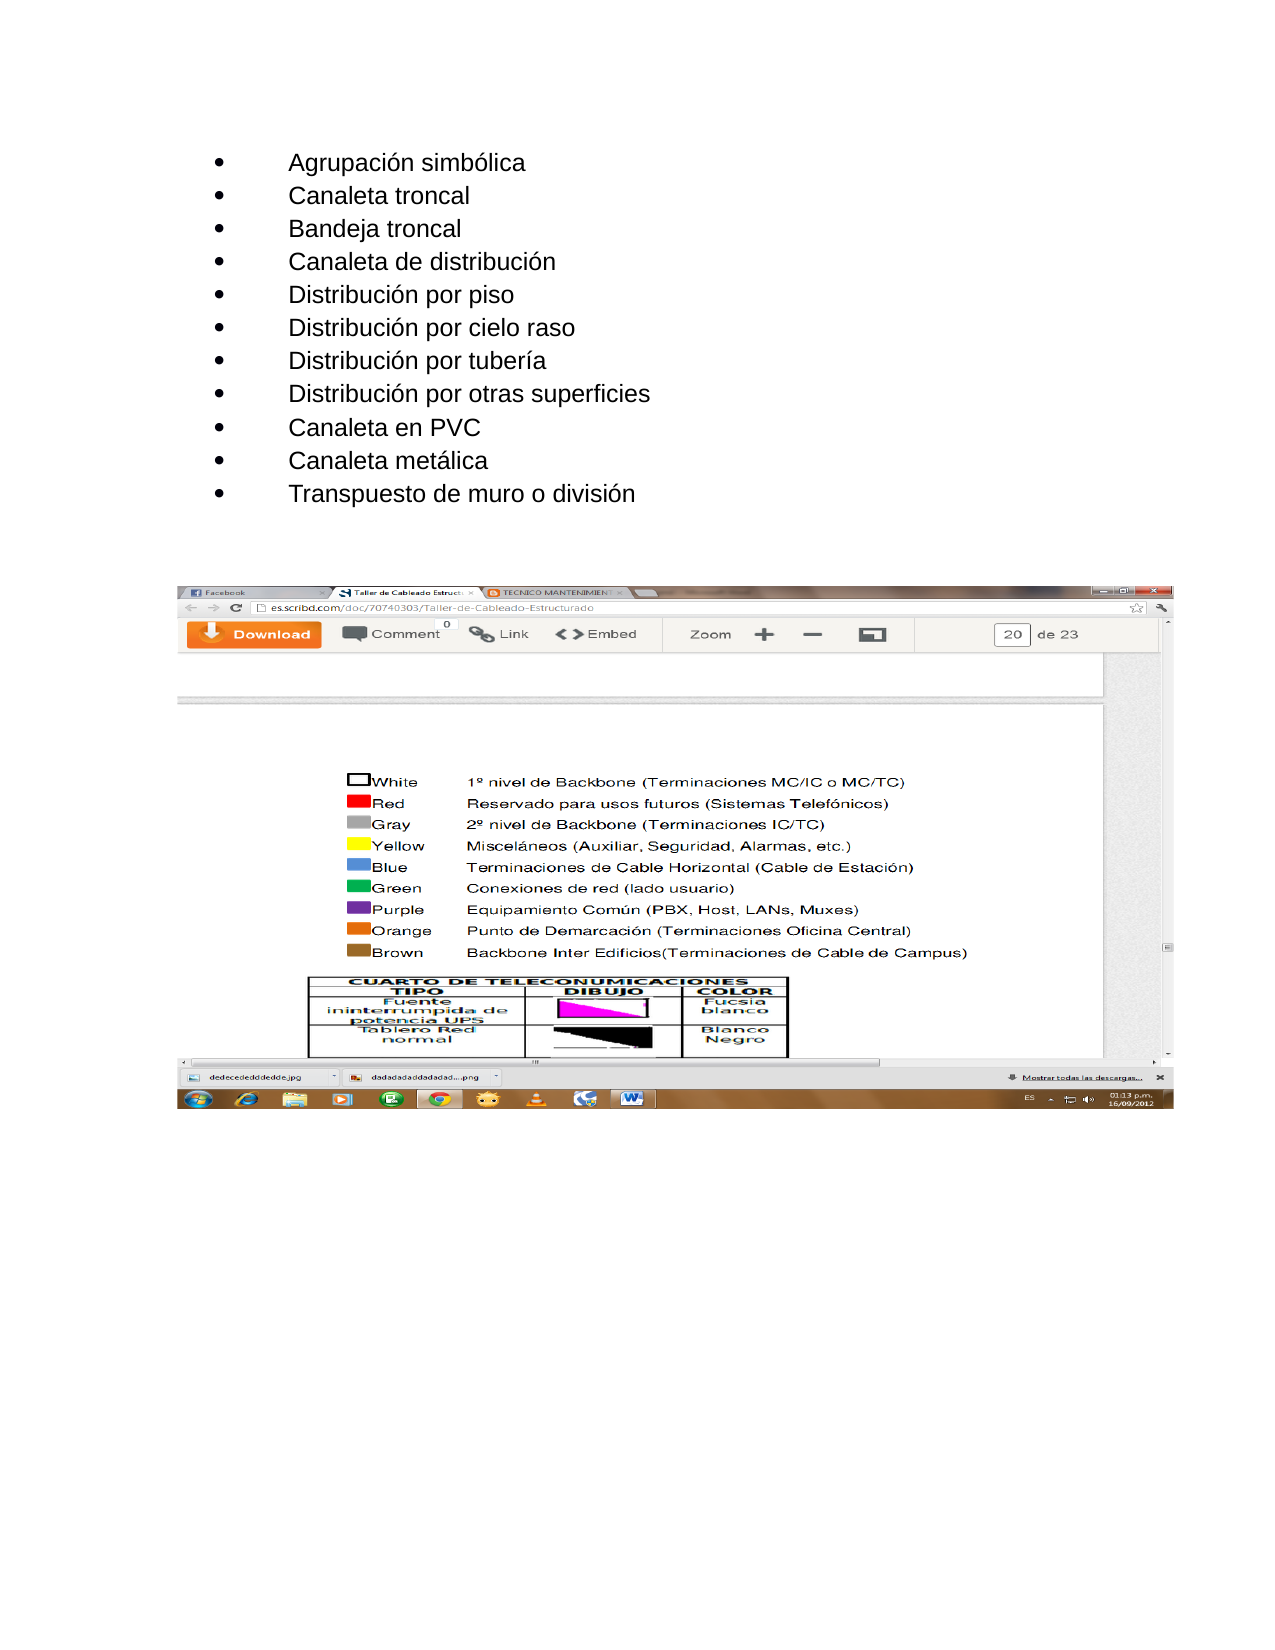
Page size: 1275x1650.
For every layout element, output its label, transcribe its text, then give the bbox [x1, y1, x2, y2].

list Transpuesto de muro o división [215, 479, 1098, 508]
list Canaleta en PVC [215, 413, 1098, 441]
list Canaleta troncal [215, 181, 1098, 209]
list Canaleta de distribución [215, 247, 1098, 276]
list Distribución por tubería [215, 346, 1098, 375]
list Distribución por cielo raso [215, 313, 1098, 342]
list Agrupación simbólica [215, 148, 1098, 176]
list Distribución por piso [215, 280, 1098, 309]
picture [177, 586, 1174, 1109]
list Canaleta metálica [215, 446, 1098, 474]
list Distribución por otras superficies [215, 379, 1098, 408]
list Bandeja troncal [215, 214, 1098, 243]
